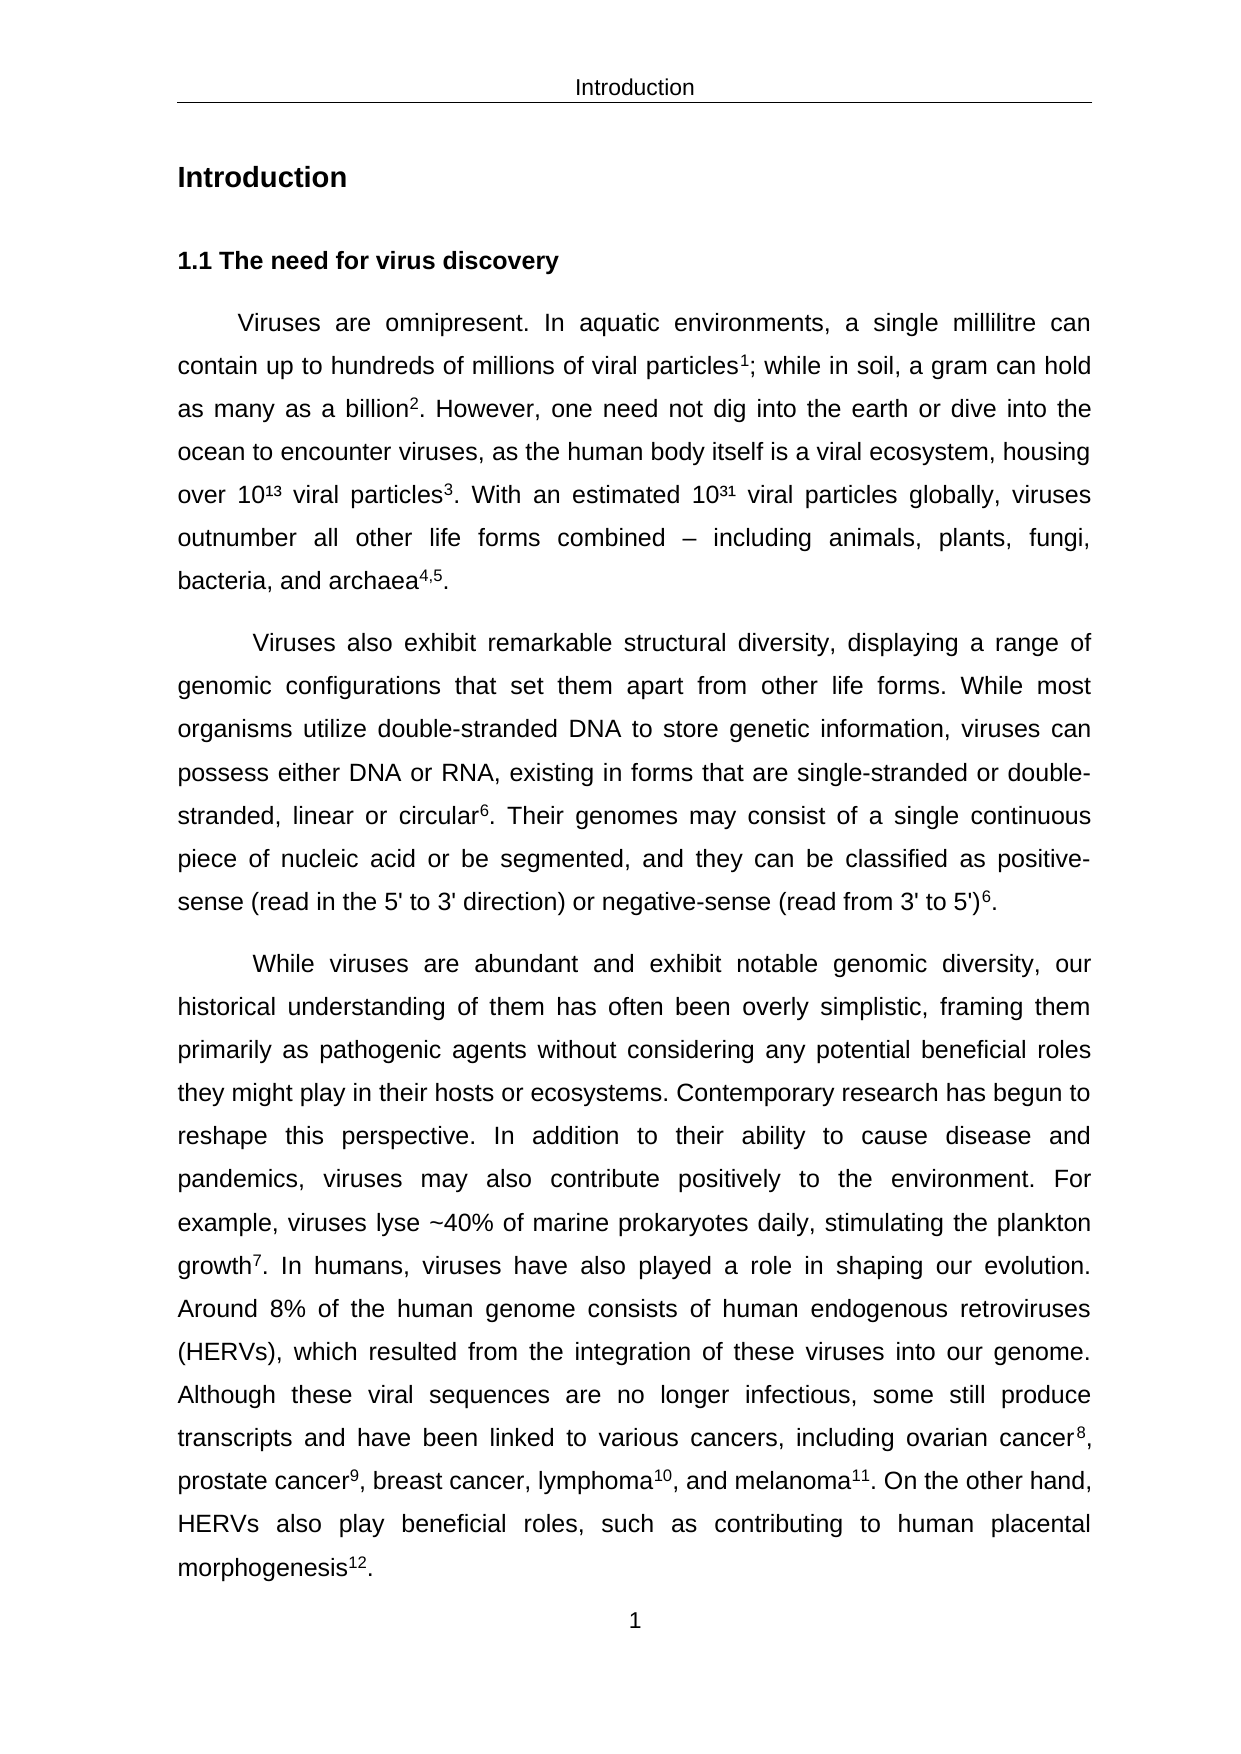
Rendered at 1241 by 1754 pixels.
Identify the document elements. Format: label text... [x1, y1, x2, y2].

subtitle Introduction [177, 160, 1092, 193]
text While viruses are abundant and exhibit notable genomic diversity, our historical understanding of them has often been overly simplistic, framing them primarily as pathogenic agents without considering any potential beneficial roles they might play in their hosts or ecosystems. Contemporary research has begun to reshape this perspective. In addition to their ability to cause disease and pandemics, viruses may also contribute positively to the environment. For example, viruses lyse ~40% of marine prokaryotes daily, stimulating the plankton growth7. In humans, viruses have also played a role in shaping our evolution. Around 8% of the human genome consists of human endogenous retroviruses (HERVs), which resulted from the integration of these viruses into our genome. Although these viral sequences are no longer infectious, some still produce transcripts and have been linked to various cancers, including ovarian cancer8, prostate cancer9, breast cancer, lymphoma10, and melanoma11. On the other hand, HERVs also play beneficial roles, such as contributing to human placental morphogenesis12. [177, 949, 1092, 1581]
text Viruses also exhibit remarkable structural diversity, displaying a range of genomic configurations that set them apart from other life forms. While most organisms utilize double-stranded DNA to store genetic information, viruses can possess either DNA or RNA, existing in forms that are single-stranded or double-stranded, linear or circular6. Their genomes may consist of a single continuous piece of nucleic acid or be segmented, and they can be classified as positive-sense (read in the 5' to 3' direction) or negative-sense (read from 3' to 5')6. [177, 628, 1092, 916]
text Viruses are omnipresent. In aquatic environments, a single millilitre can contain up to hundreds of millions of viral particles1; while in soil, a gram can hold as many as a billion2. However, one need not dig into the earth or dive into the ocean to encounter viruses, as the human body itself is a viral ecosystem, housing over 10¹³ viral particles3. With an estimated 10³¹ viral particles globally, viruses outnumber all other life forms combined – including animals, plants, fungi, bacteria, and archaea4,5. [177, 308, 1092, 595]
subtitle 1.1 The need for virus discovery [177, 246, 1092, 274]
